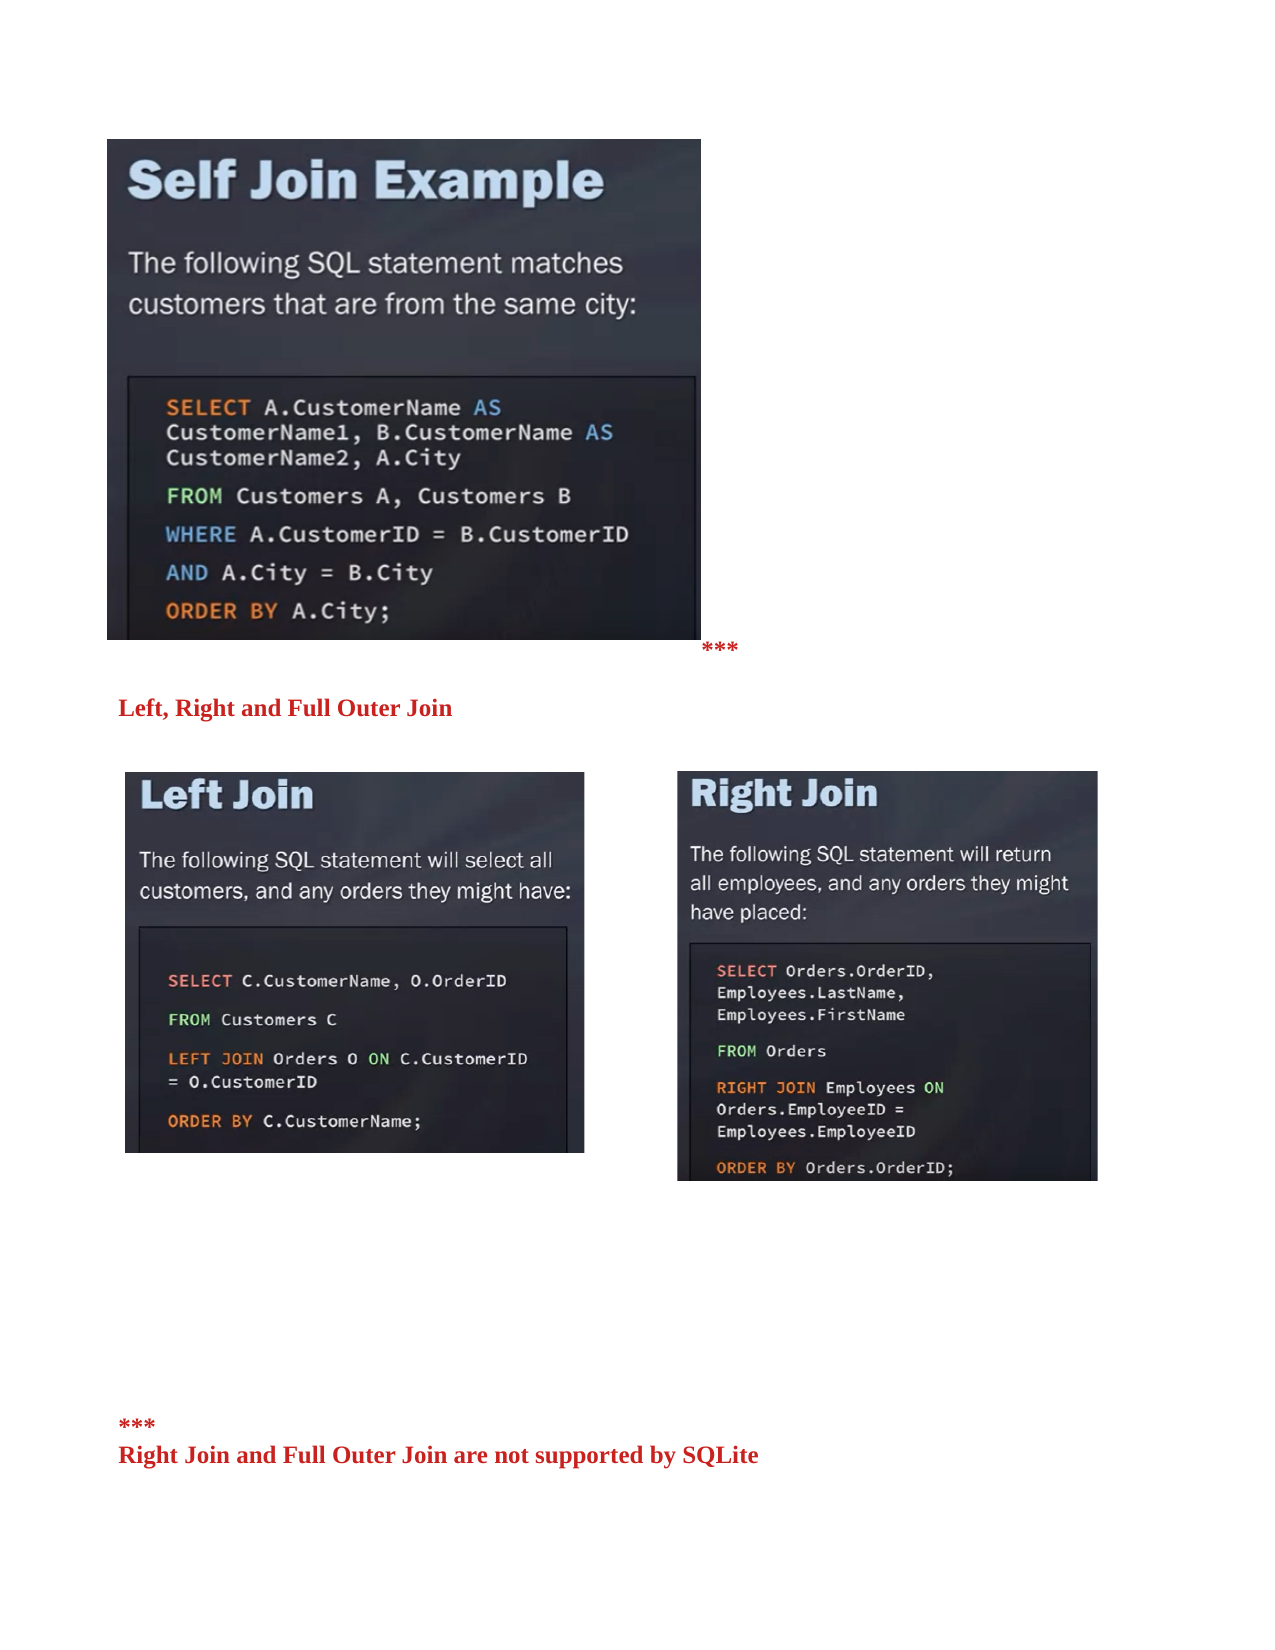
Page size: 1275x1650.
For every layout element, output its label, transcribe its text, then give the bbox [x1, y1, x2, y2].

picture [107, 139, 701, 640]
picture [677, 771, 1098, 1181]
text *** [118, 1412, 1157, 1441]
text Right Join and Full Outer Join are not supported by SQLite [118, 1441, 1157, 1469]
text Left, Right and Full Outer Join [118, 693, 1157, 722]
picture [125, 772, 585, 1153]
text *** [118, 636, 1157, 664]
